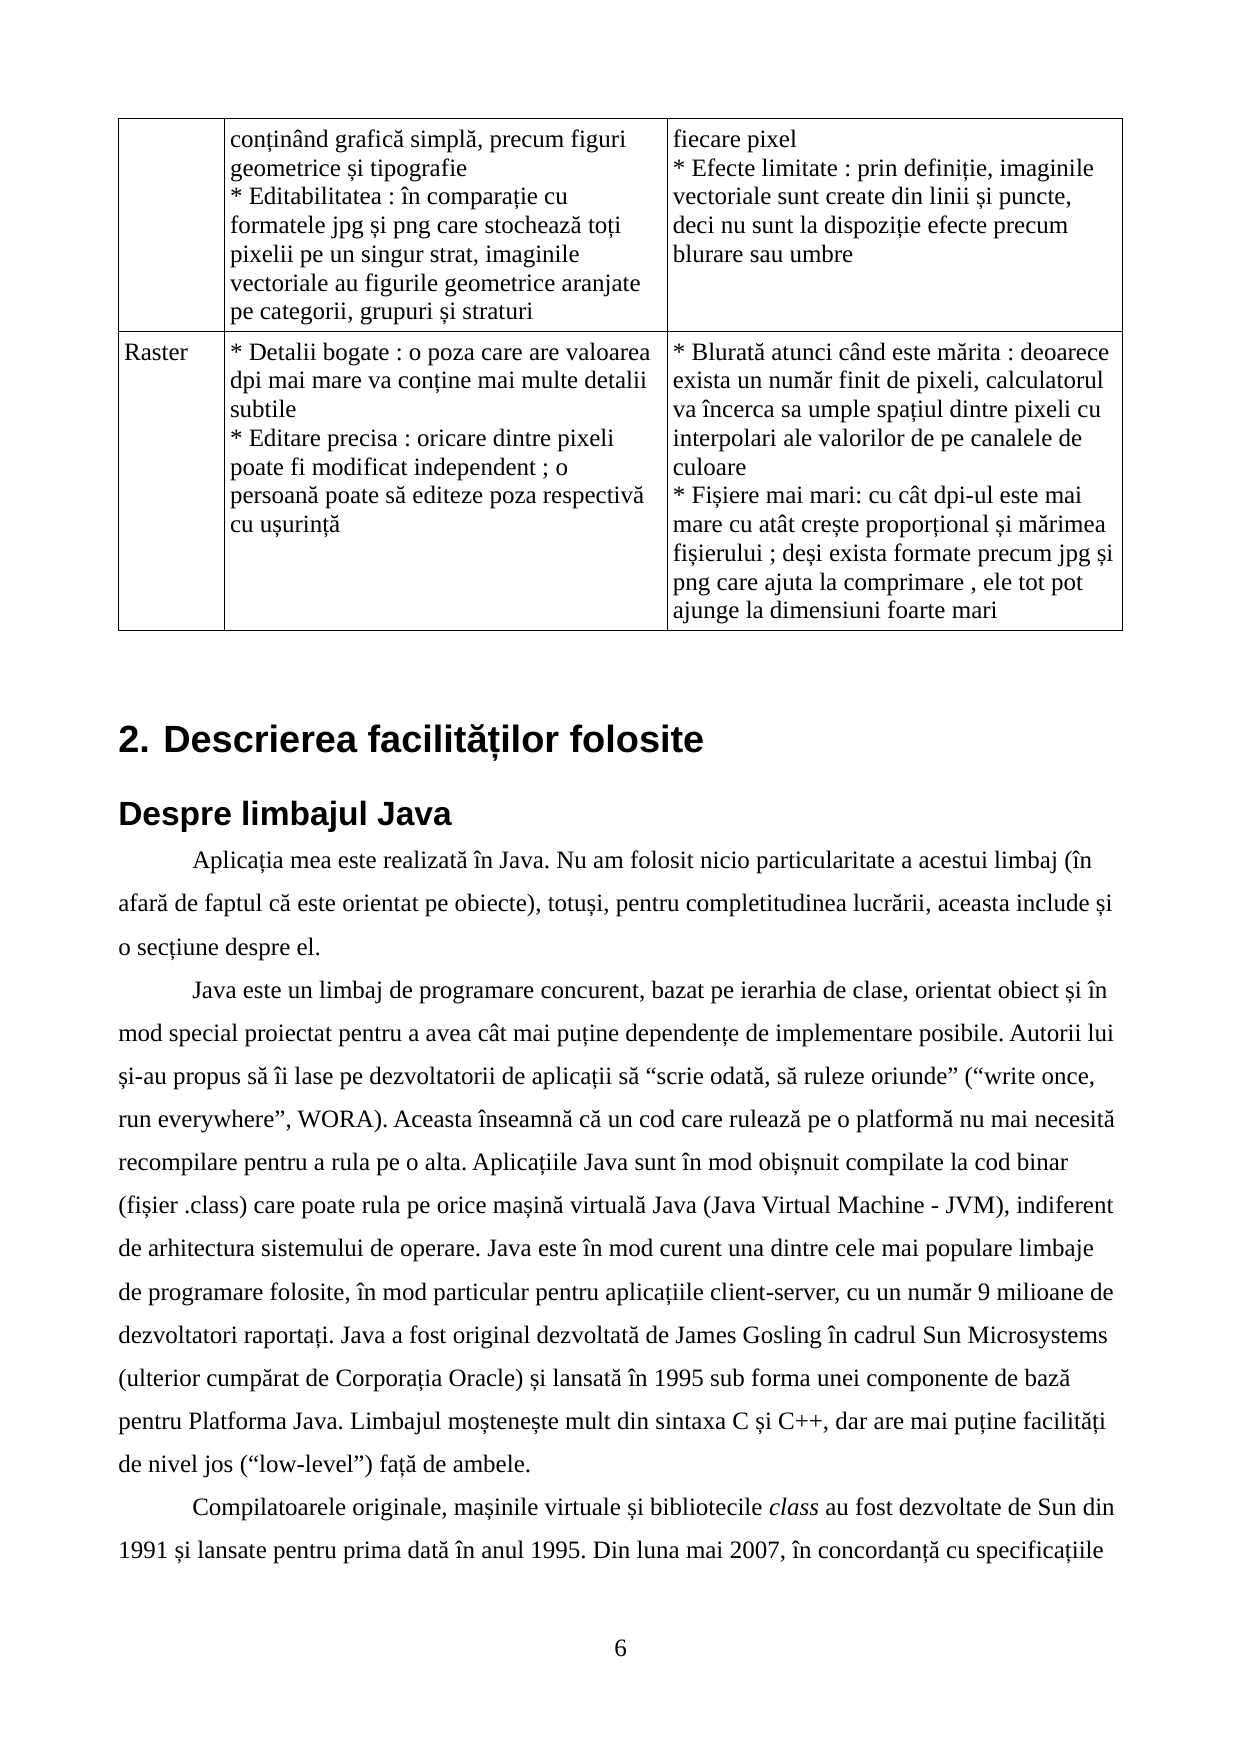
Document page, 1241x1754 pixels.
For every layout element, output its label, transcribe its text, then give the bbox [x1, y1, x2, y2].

table_cell Raster [119, 332, 224, 630]
text Aplicația mea este realizată în Java. Nu am folosit nicio particularitate a acestui limbaj (în afară de faptul că este orientat pe obiecte), totuși, pentru completitudinea lucrării, aceasta include și o secțiune despre el. [118, 845, 1122, 960]
table_cell [119, 119, 224, 331]
table_cell conținând grafică simplă, precum figuri geometrice și tipografie * Editabilitatea : în comparație cu formatele jpg și png care stochează toți pixelii pe un singur strat, imaginile vectoriale au figurile geometrice aranjate pe categorii, grupuri și straturi [225, 119, 667, 331]
subtitle Descrierea facilităților folosite [118, 717, 1122, 761]
table_cell * Detalii bogate : o poza care are valoarea dpi mai mare va conține mai multe detalii subtile * Editare precisa : oricare dintre pixeli poate fi modificat independent ; o persoană poate să editeze poza respectivă cu ușurință [225, 332, 667, 630]
subtitle Despre limbajul Java [118, 794, 1122, 833]
text Java este un limbaj de programare concurent, bazat pe ierarhia de clase, orientat obiect și în mod special proiectat pentru a avea cât mai puține dependențe de implementare posibile. Autorii lui și-au propus să îi lase pe dezvoltatorii de aplicații să “scrie odată, să ruleze oriunde” (“write once, run everywhere”, WORA). Aceasta înseamnă că un cod care rulează pe o platformă nu mai necesită recompilare pentru a rula pe o alta. Aplicațiile Java sunt în mod obișnuit compilate la cod binar (fișier .class) care poate rula pe orice mașină virtuală Java (Java Virtual Machine - JVM), indiferent de arhitectura sistemului de operare. Java este în mod curent una dintre cele mai populare limbaje de programare folosite, în mod particular pentru aplicațiile client-server, cu un număr 9 milioane de dezvoltatori raportați. Java a fost original dezvoltată de James Gosling în cadrul Sun Microsystems (ulterior cumpărat de Corporația Oracle) și lansată în 1995 sub forma unei componente de bază pentru Platforma Java. Limbajul moștenește mult din sintaxa C și C++, dar are mai puține facilități de nivel jos (“low-level”) față de ambele. [118, 975, 1122, 1478]
table_cell * Blurată atunci când este mărita : deoarece exista un număr finit de pixeli, calculatorul va încerca sa umple spațiul dintre pixeli cu interpolari ale valorilor de pe canalele de culoare * Fișiere mai mari: cu cât dpi-ul este mai mare cu atât crește proporțional și mărimea fișierului ; deși exista formate precum jpg și png care ajuta la comprimare , ele tot pot ajunge la dimensiuni foarte mari [668, 332, 1122, 630]
table_cell fiecare pixel * Efecte limitate : prin definiție, imaginile vectoriale sunt create din linii și puncte, deci nu sunt la dispoziție efecte precum blurare sau umbre [668, 119, 1122, 331]
text Compilatoarele originale, mașinile virtuale și bibliotecile class au fost dezvoltate de Sun din 1991 și lansate pentru prima dată în anul 1995. Din luna mai 2007, în concordanță cu specificațiile [118, 1492, 1122, 1564]
